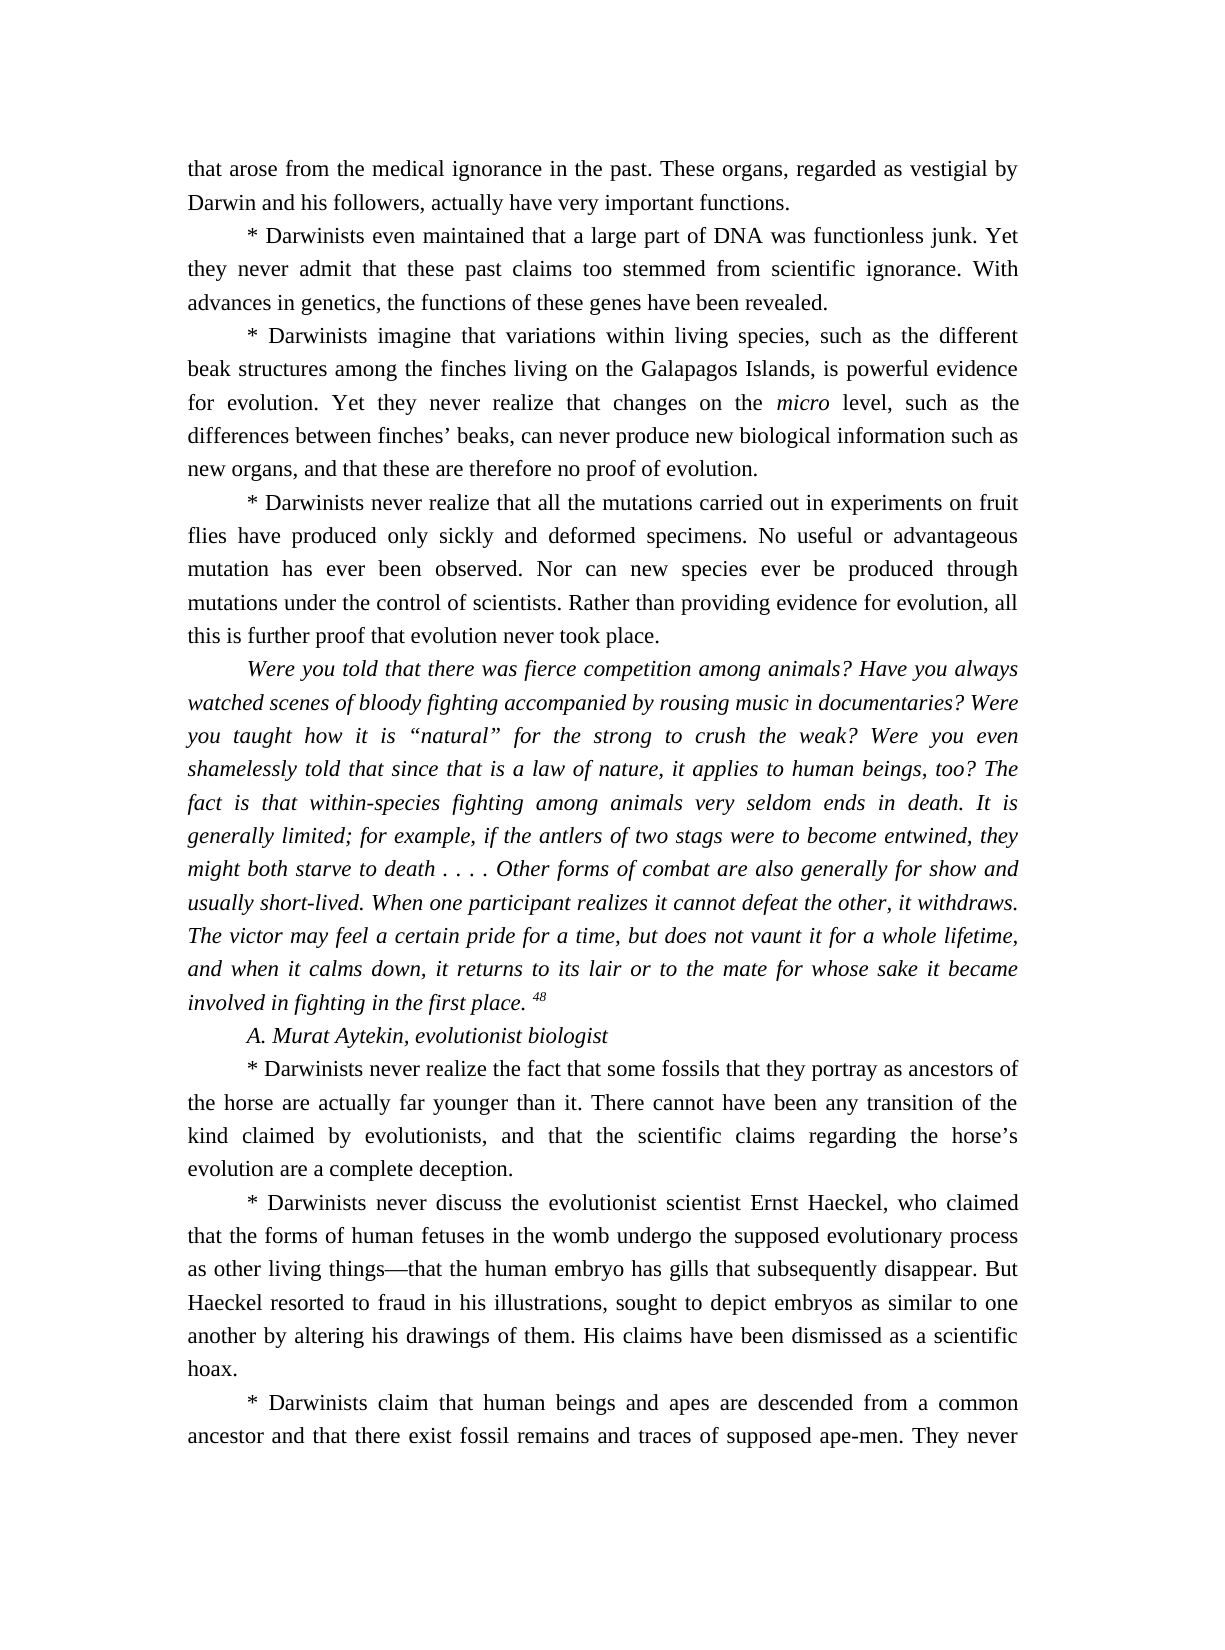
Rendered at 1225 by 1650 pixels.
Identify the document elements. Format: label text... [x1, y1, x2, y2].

text A. Murat Aytekin, evolutionist biologist [187, 1017, 1020, 1050]
text * Darwinists imagine that variations within living species, such as the different beak structures among the finches living on the Galapagos Islands, is powerful evidence for evolution. Yet they never realize that changes on the micro level, such as the differences between finches’ beaks, can never produce new biological information such as new organs, and that these are therefore no proof of evolution. [187, 317, 1020, 483]
text that arose from the medical ignorance in the past. These organs, regarded as vestigial by Darwin and his followers, actually have very important functions. [187, 150, 1020, 217]
text Were you told that there was fierce competition among animals? Have you always watched scenes of bloody fighting accompanied by rousing music in documentaries? Were you taught how it is “natural” for the strong to crush the weak? Were you even shamelessly told that since that is a law of nature, it applies to human beings, too? The fact is that within-species fighting among animals very seldom ends in death. It is generally limited; for example, if the antlers of two stags were to become entwined, they might both starve to death . . . . Other forms of combat are also generally for show and usually short-lived. When one participant realizes it cannot defeat the other, it withdraws. The victor may feel a certain pride for a time, but does not vaunt it for a whole lifetime, and when it calms down, it returns to its lair or to the mate for whose sake it became involved in fighting in the first place. 48 [187, 650, 1020, 1017]
text * Darwinists claim that human beings and apes are descended from a common ancestor and that there exist fossil remains and traces of supposed ape-men. They never [187, 1383, 1020, 1450]
text * Darwinists even maintained that a large part of DNA was functionless junk. Yet they never admit that these past claims too stemmed from scientific ignorance. With advances in genetics, the functions of these genes have been revealed. [187, 217, 1020, 317]
text * Darwinists never discuss the evolutionist scientist Ernst Haeckel, who claimed that the forms of human fetuses in the womb undergo the supposed evolutionary process as other living things—that the human embryo has gills that subsequently disappear. But Haeckel resorted to fraud in his illustrations, sought to depict embryos as similar to one another by altering his drawings of them. His claims have been dismissed as a scientific hoax. [187, 1183, 1020, 1383]
text * Darwinists never realize the fact that some fossils that they portray as ancestors of the horse are actually far younger than it. There cannot have been any transition of the kind claimed by evolutionists, and that the scientific claims regarding the horse’s evolution are a complete deception. [187, 1050, 1020, 1183]
text * Darwinists never realize that all the mutations carried out in experiments on fruit flies have produced only sickly and deformed specimens. No useful or advantageous mutation has ever been observed. Nor can new species ever be produced through mutations under the control of scientists. Rather than providing evidence for evolution, all this is further proof that evolution never took place. [187, 483, 1020, 650]
